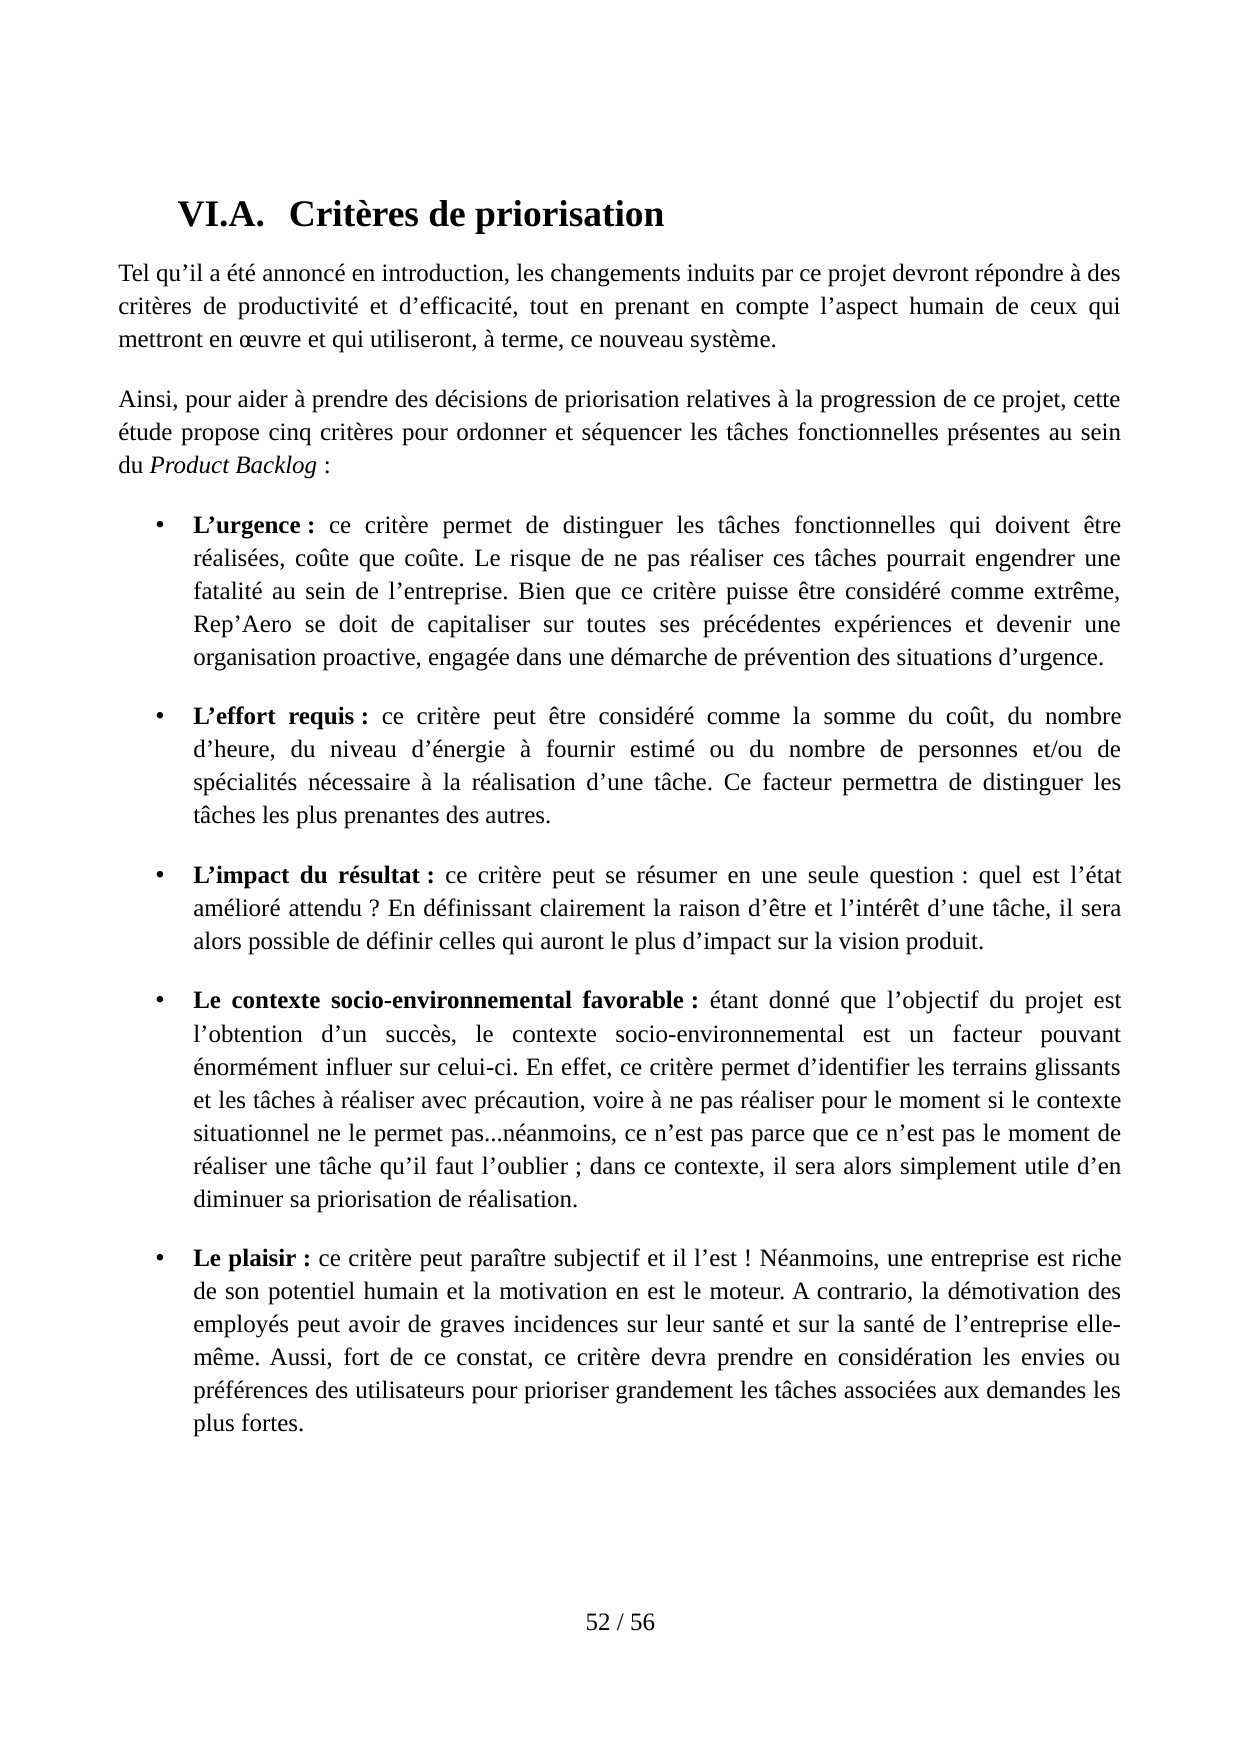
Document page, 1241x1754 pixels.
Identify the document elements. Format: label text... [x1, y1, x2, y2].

list Le plaisir : ce critère peut paraître subjectif et il l’est ! Néanmoins, une entreprise est riche de son potentiel humain et la motivation en est le moteur. A contrario, la démotivation des employés peut avoir de graves incidences sur leur santé et sur la santé de l’entreprise elle-même. Aussi, fort de ce constat, ce critère devra prendre en considération les envies ou préférences des utilisateurs pour prioriser grandement les tâches associées aux demandes les plus fortes. [156, 1243, 1122, 1437]
text Ainsi, pour aider à prendre des décisions de priorisation relatives à la progression de ce projet, cette étude propose cinq critères pour ordonner et séquencer les tâches fonctionnelles présentes au sein du Product Backlog : [118, 384, 1122, 479]
list L’impact du résultat : ce critère peut se résumer en une seule question : quel est l’état amélioré attendu ? En définissant clairement la raison d’être et l’intérêt d’une tâche, il sera alors possible de définir celles qui auront le plus d’impact sur la vision produit. [156, 860, 1122, 955]
text Tel qu’il a été annoncé en introduction, les changements induits par ce projet devront répondre à des critères de productivité et d’efficacité, tout en prenant en compte l’aspect humain de ceux qui mettront en œuvre et qui utiliseront, à terme, ce nouveau système. [118, 258, 1122, 353]
subtitle Critères de priorisation [118, 191, 1122, 234]
list L’urgence : ce critère permet de distinguer les tâches fonctionnelles qui doivent être réalisées, coûte que coûte. Le risque de ne pas réaliser ces tâches pourrait engendrer une fatalité au sein de l’entreprise. Bien que ce critère puisse être considéré comme extrême, Rep’Aero se doit de capitaliser sur toutes ses précédentes expériences et devenir une organisation proactive, engagée dans une démarche de prévention des situations d’urgence. [156, 510, 1122, 671]
list Le contexte socio-environnemental favorable : étant donné que l’objectif du projet est l’obtention d’un succès, le contexte socio-environnemental est un facteur pouvant énormément influer sur celui-ci. En effet, ce critère permet d’identifier les terrains glissants et les tâches à réaliser avec précaution, voire à ne pas réaliser pour le moment si le contexte situationnel ne le permet pas...néanmoins, ce n’est pas parce que ce n’est pas le moment de réaliser une tâche qu’il faut l’oublier ; dans ce contexte, il sera alors simplement utile d’en diminuer sa priorisation de réalisation. [156, 986, 1122, 1212]
list L’effort requis : ce critère peut être considéré comme la somme du coût, du nombre d’heure, du niveau d’énergie à fournir estimé ou du nombre de personnes et/ou de spécialités nécessaire à la réalisation d’une tâche. Ce facteur permettra de distinguer les tâches les plus prenantes des autres. [156, 701, 1122, 829]
